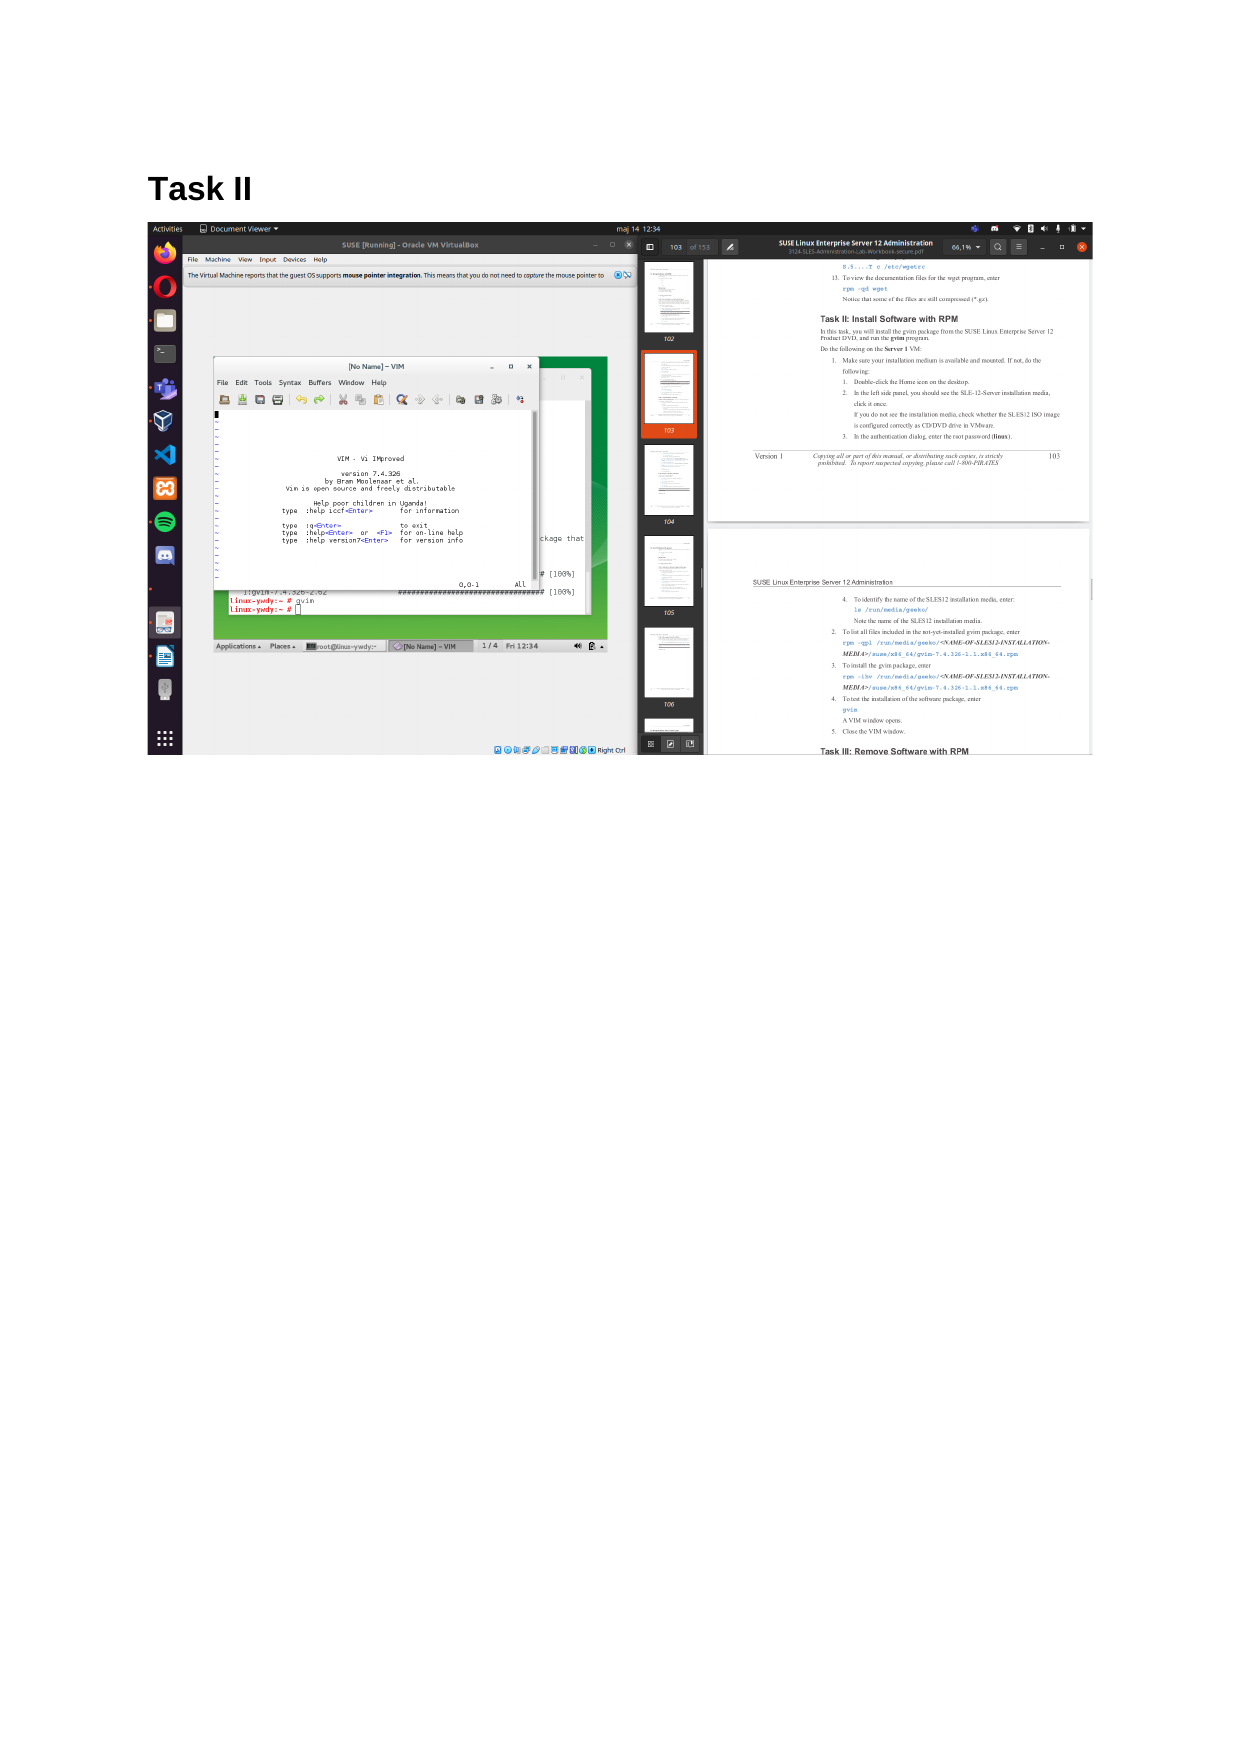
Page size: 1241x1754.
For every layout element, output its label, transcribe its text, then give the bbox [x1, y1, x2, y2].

picture [147, 222, 1093, 755]
subtitle Task II [148, 168, 1093, 207]
